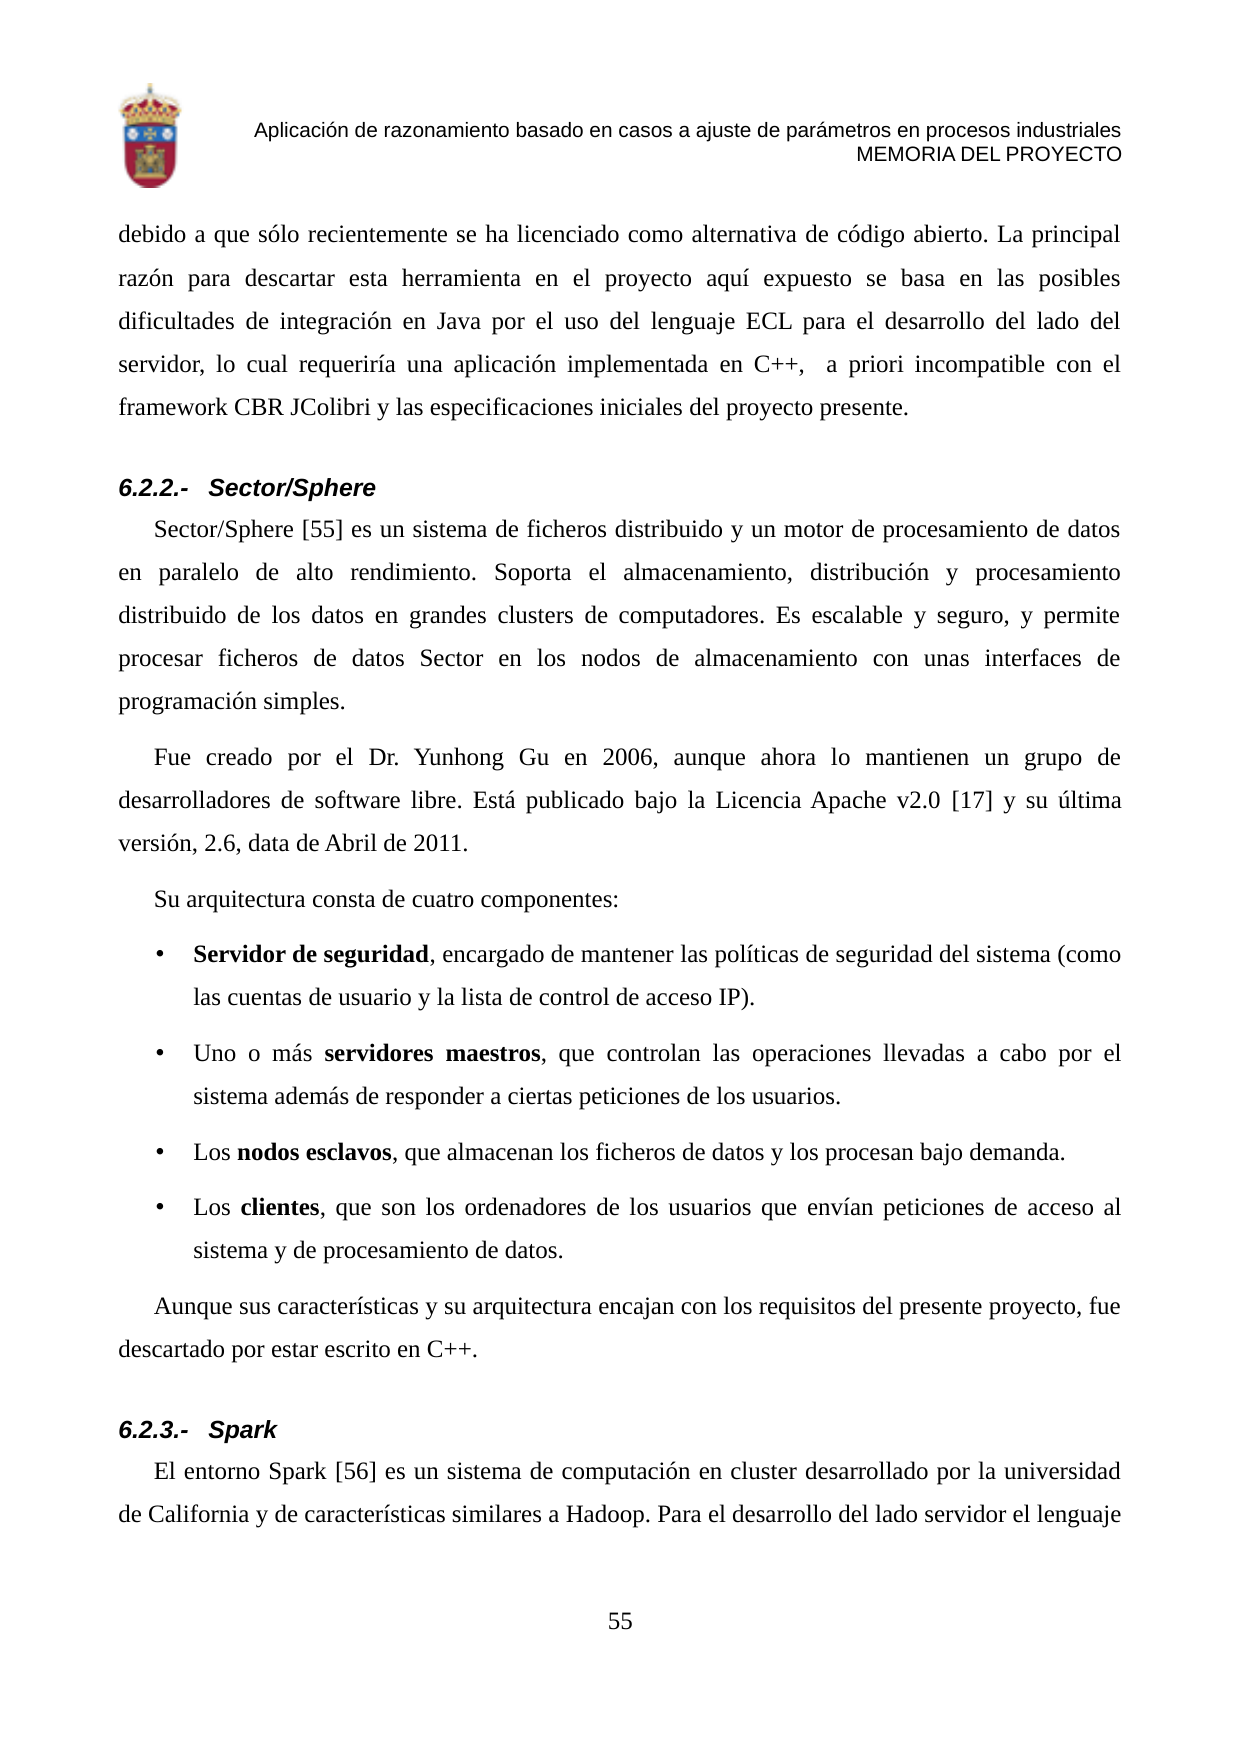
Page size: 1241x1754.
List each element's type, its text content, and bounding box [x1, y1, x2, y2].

text Fue creado por el Dr. Yunhong Gu en 2006, aunque ahora lo mantienen un grupo de desarrolladores de software libre. Está publicado bajo la Licencia Apache v2.0 [17] y su última versión, 2.6, data de Abril de 2011. [118, 742, 1122, 857]
text Sector/Sphere [55] es un sistema de ficheros distribuido y un motor de procesamiento de datos en paralelo de alto rendimiento. Soporta el almacenamiento, distribución y procesamiento distribuido de los datos en grandes clusters de computadores. Es escalable y seguro, y permite procesar ficheros de datos Sector en los nodos de almacenamiento con unas interfaces de programación simples. [118, 514, 1122, 715]
subtitle Sector/Sphere [118, 473, 1122, 501]
text El entorno Spark [56] es un sistema de computación en cluster desarrollado por la universidad de California y de características similares a Hadoop. Para el desarrollo del lado servidor el lenguaje [118, 1456, 1122, 1528]
list Los nodos esclavos, que almacenan los ficheros de datos y los procesan bajo demanda. [156, 1137, 1122, 1166]
text Aunque sus características y su arquitectura encajan con los requisitos del presente proyecto, fue descartado por estar escrito en C++. [118, 1291, 1122, 1363]
picture [117, 83, 184, 188]
list Servidor de seguridad, encargado de mantener las políticas de seguridad del sistema (como las cuentas de usuario y la lista de control de acceso IP). [156, 939, 1122, 1011]
list Los clientes, que son los ordenadores de los usuarios que envían peticiones de acceso al sistema y de procesamiento de datos. [156, 1192, 1122, 1264]
subtitle Spark [118, 1415, 1122, 1443]
text Su arquitectura consta de cuatro componentes: [118, 884, 1122, 912]
list Uno o más servidores maestros, que controlan las operaciones llevadas a cabo por el sistema además de responder a ciertas peticiones de los usuarios. [156, 1038, 1122, 1110]
text debido a que sólo recientemente se ha licenciado como alternativa de código abierto. La principal razón para descartar esta herramienta en el proyecto aquí expuesto se basa en las posibles dificultades de integración en Java por el uso del lenguaje ECL para el desarrollo del lado del servidor, lo cual requeriría una aplicación implementada en C++, a priori incompatible con el framework CBR JColibri y las especificaciones iniciales del proyecto presente. [118, 219, 1122, 421]
